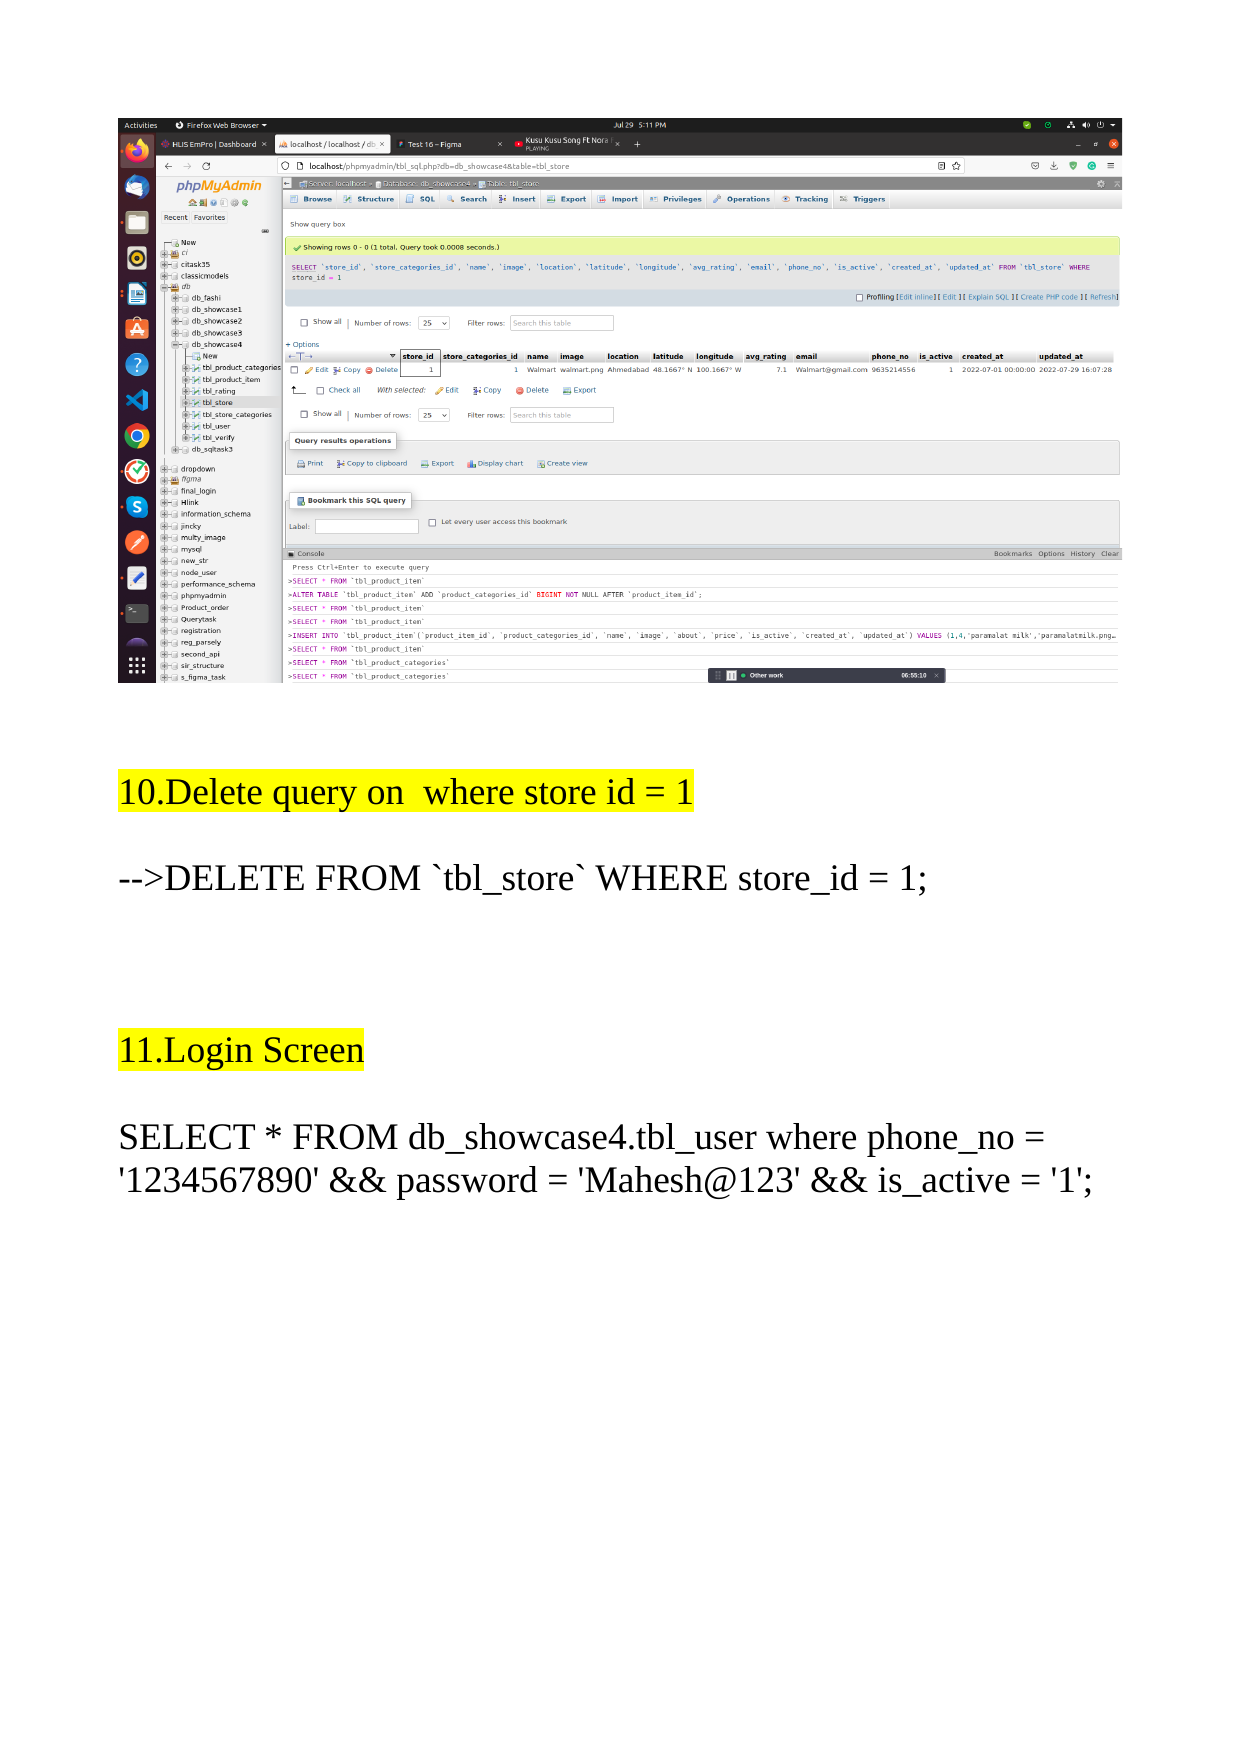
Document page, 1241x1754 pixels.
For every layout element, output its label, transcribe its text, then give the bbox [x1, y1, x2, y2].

picture [118, 118, 1123, 683]
text -->DELETE FROM `tbl_store` WHERE store_id = 1; [118, 855, 1122, 898]
text 10.Delete query on where store id = 1 [118, 769, 1122, 812]
text SELECT * FROM db_showcase4.tbl_user where phone_no = '1234567890' && password = 'Mahesh@123' && is_active = '1'; [118, 1114, 1122, 1200]
text 11.Login Screen [118, 1028, 1122, 1071]
